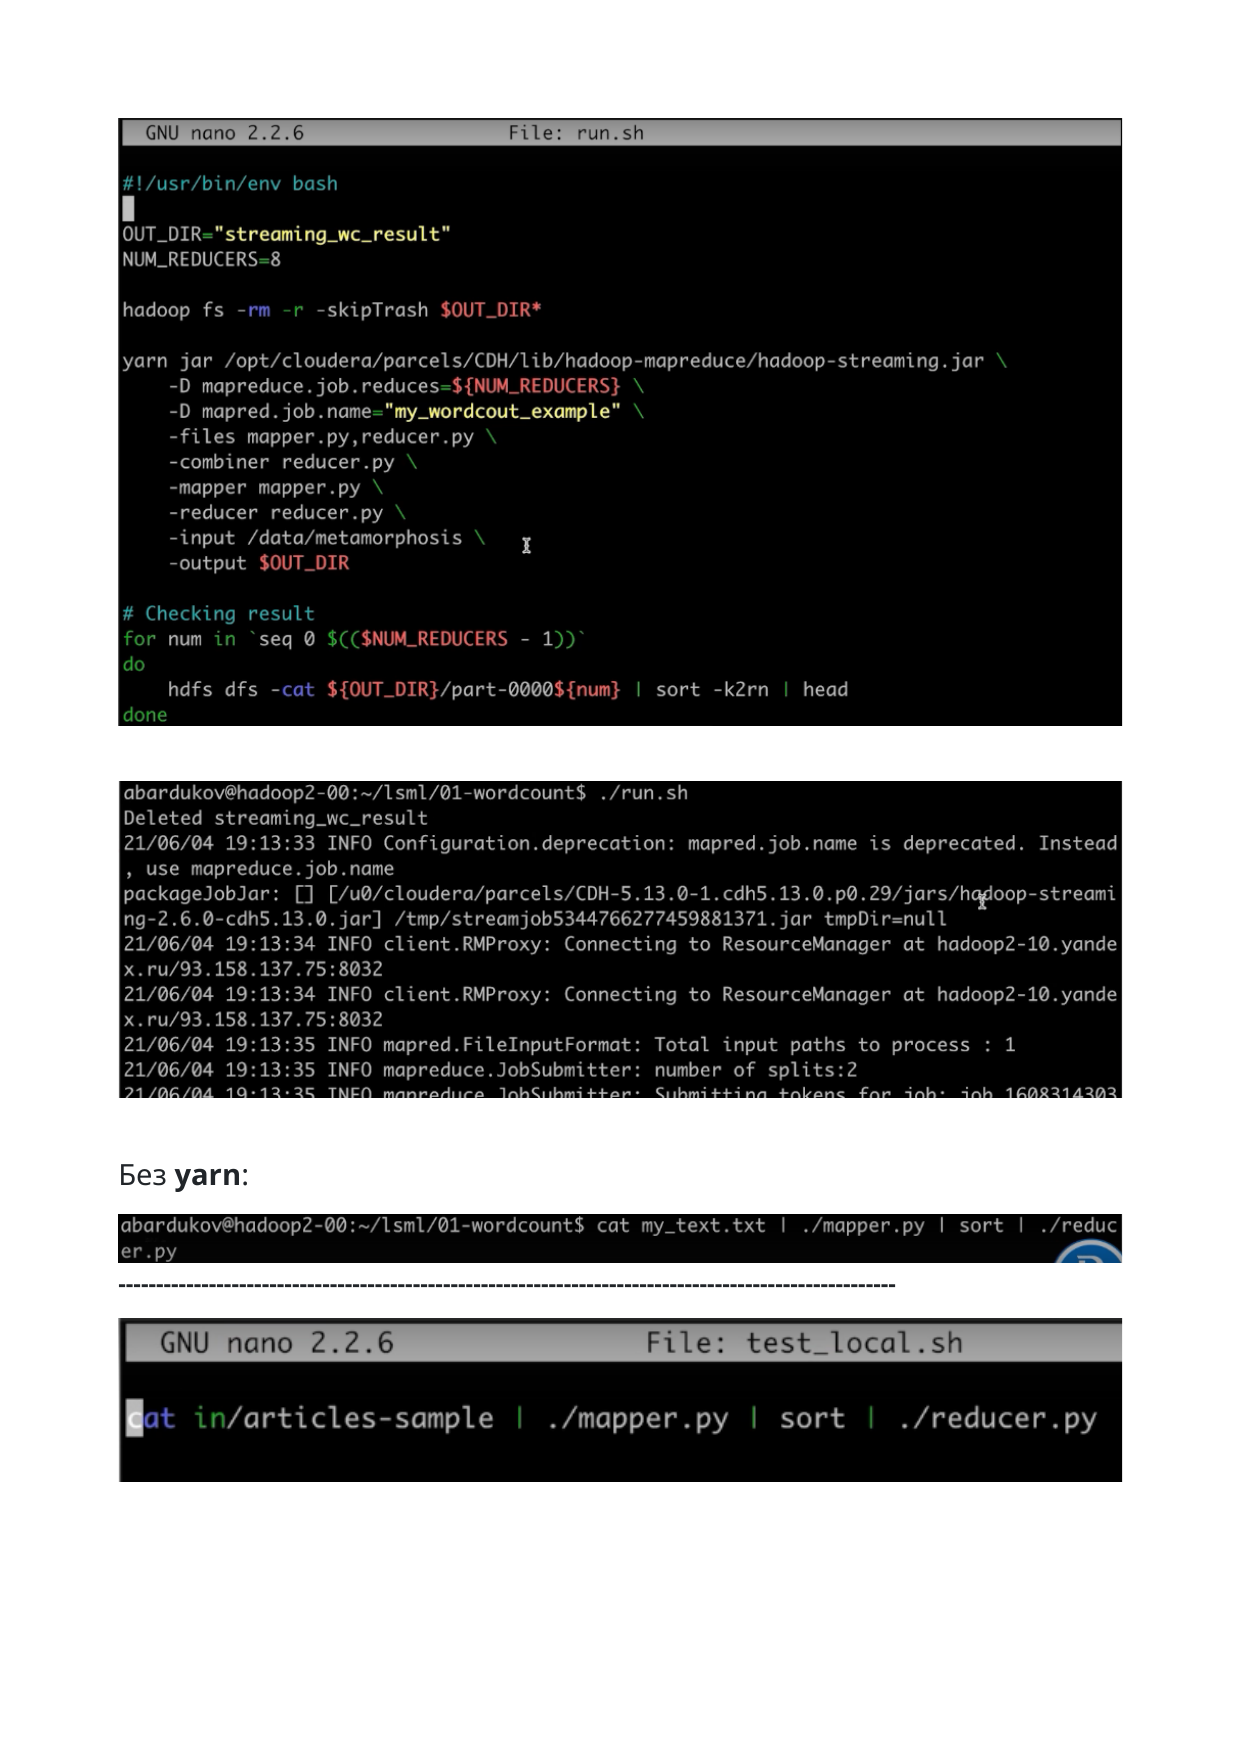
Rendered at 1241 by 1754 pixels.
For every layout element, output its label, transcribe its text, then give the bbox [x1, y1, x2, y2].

text ------------------------------------------------------------------------------------------------------- [118, 1263, 1122, 1299]
picture [118, 781, 1123, 1098]
text Без yarn: [118, 1154, 1122, 1194]
picture [118, 1214, 1123, 1263]
picture [118, 1318, 1123, 1482]
picture [118, 118, 1123, 726]
